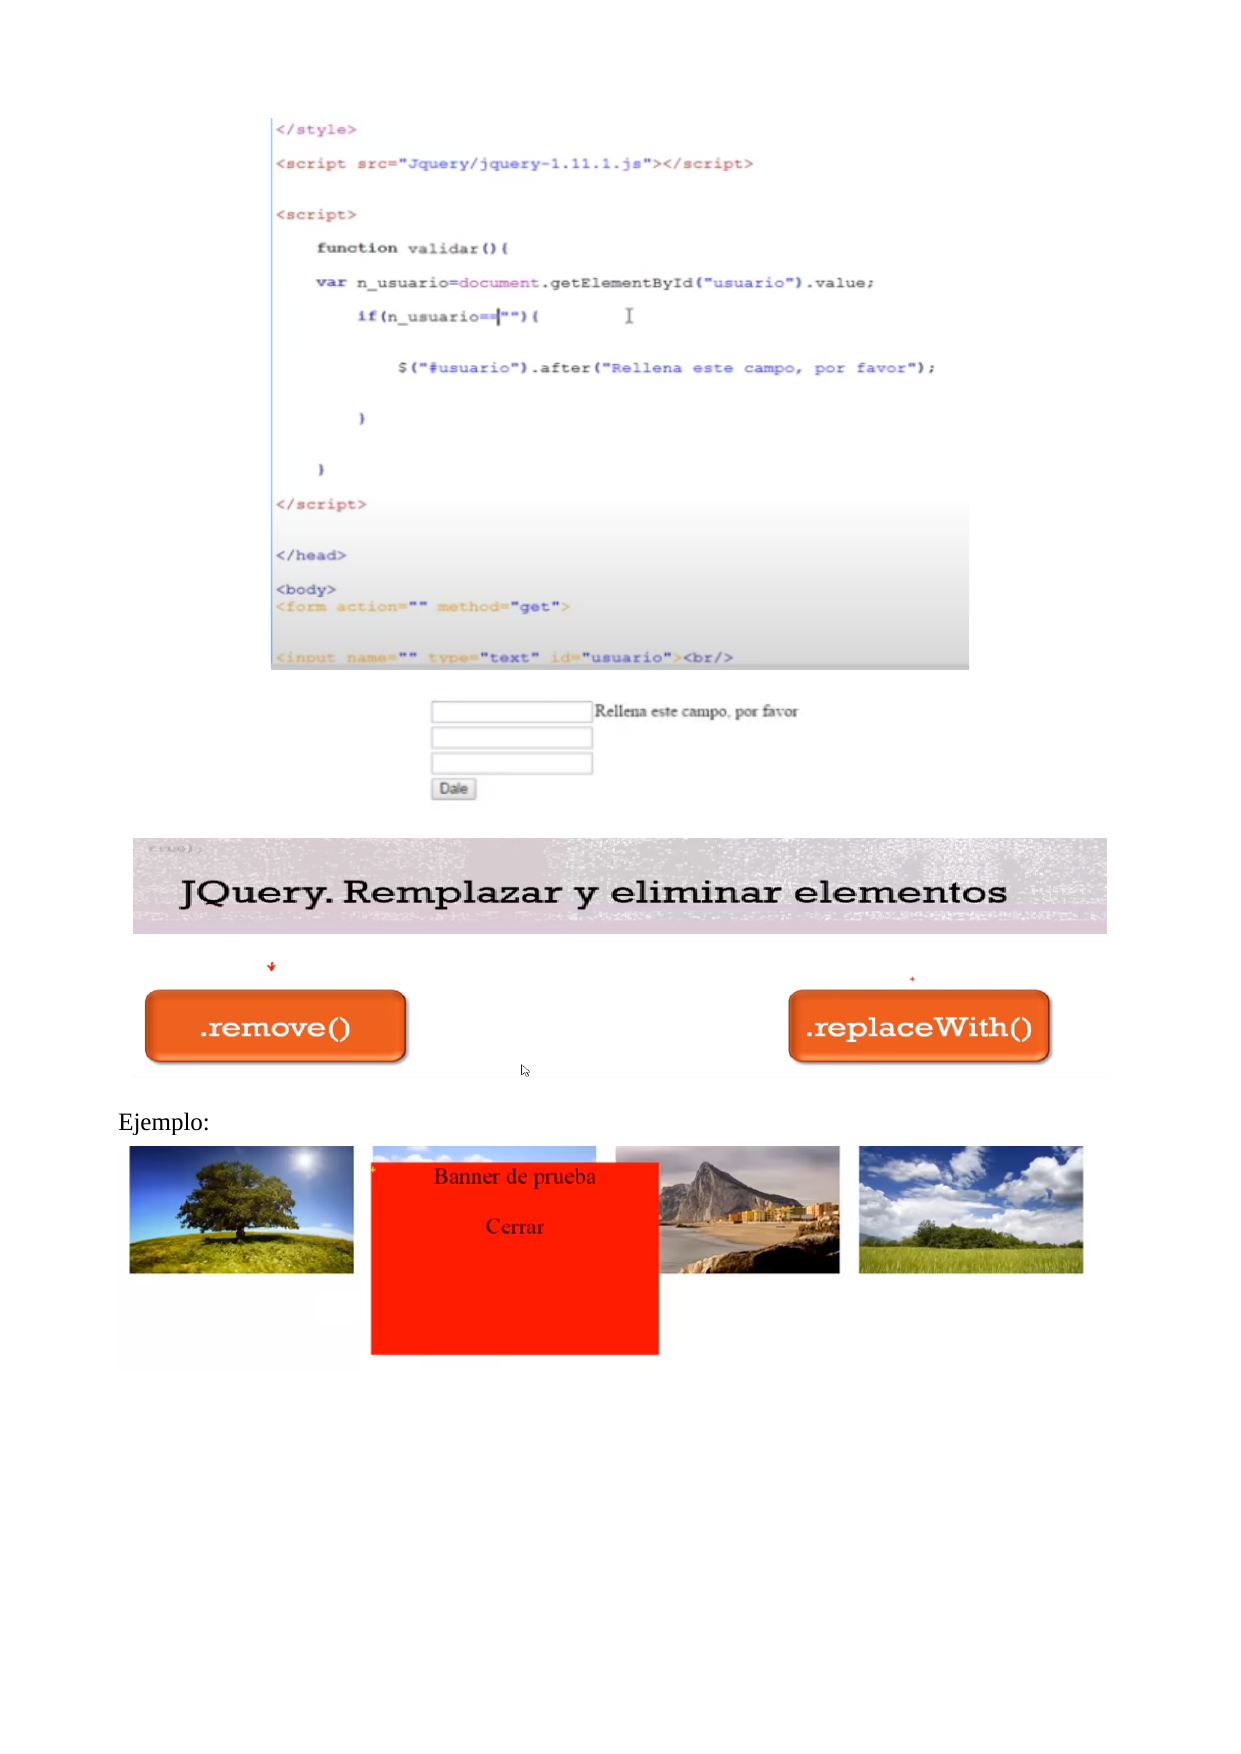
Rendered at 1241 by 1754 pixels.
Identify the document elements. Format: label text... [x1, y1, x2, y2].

picture [133, 838, 1107, 934]
picture [118, 1135, 1122, 1373]
picture [270, 118, 970, 670]
picture [429, 698, 811, 810]
picture [131, 962, 1109, 1078]
text Ejemplo: [118, 1107, 1122, 1135]
